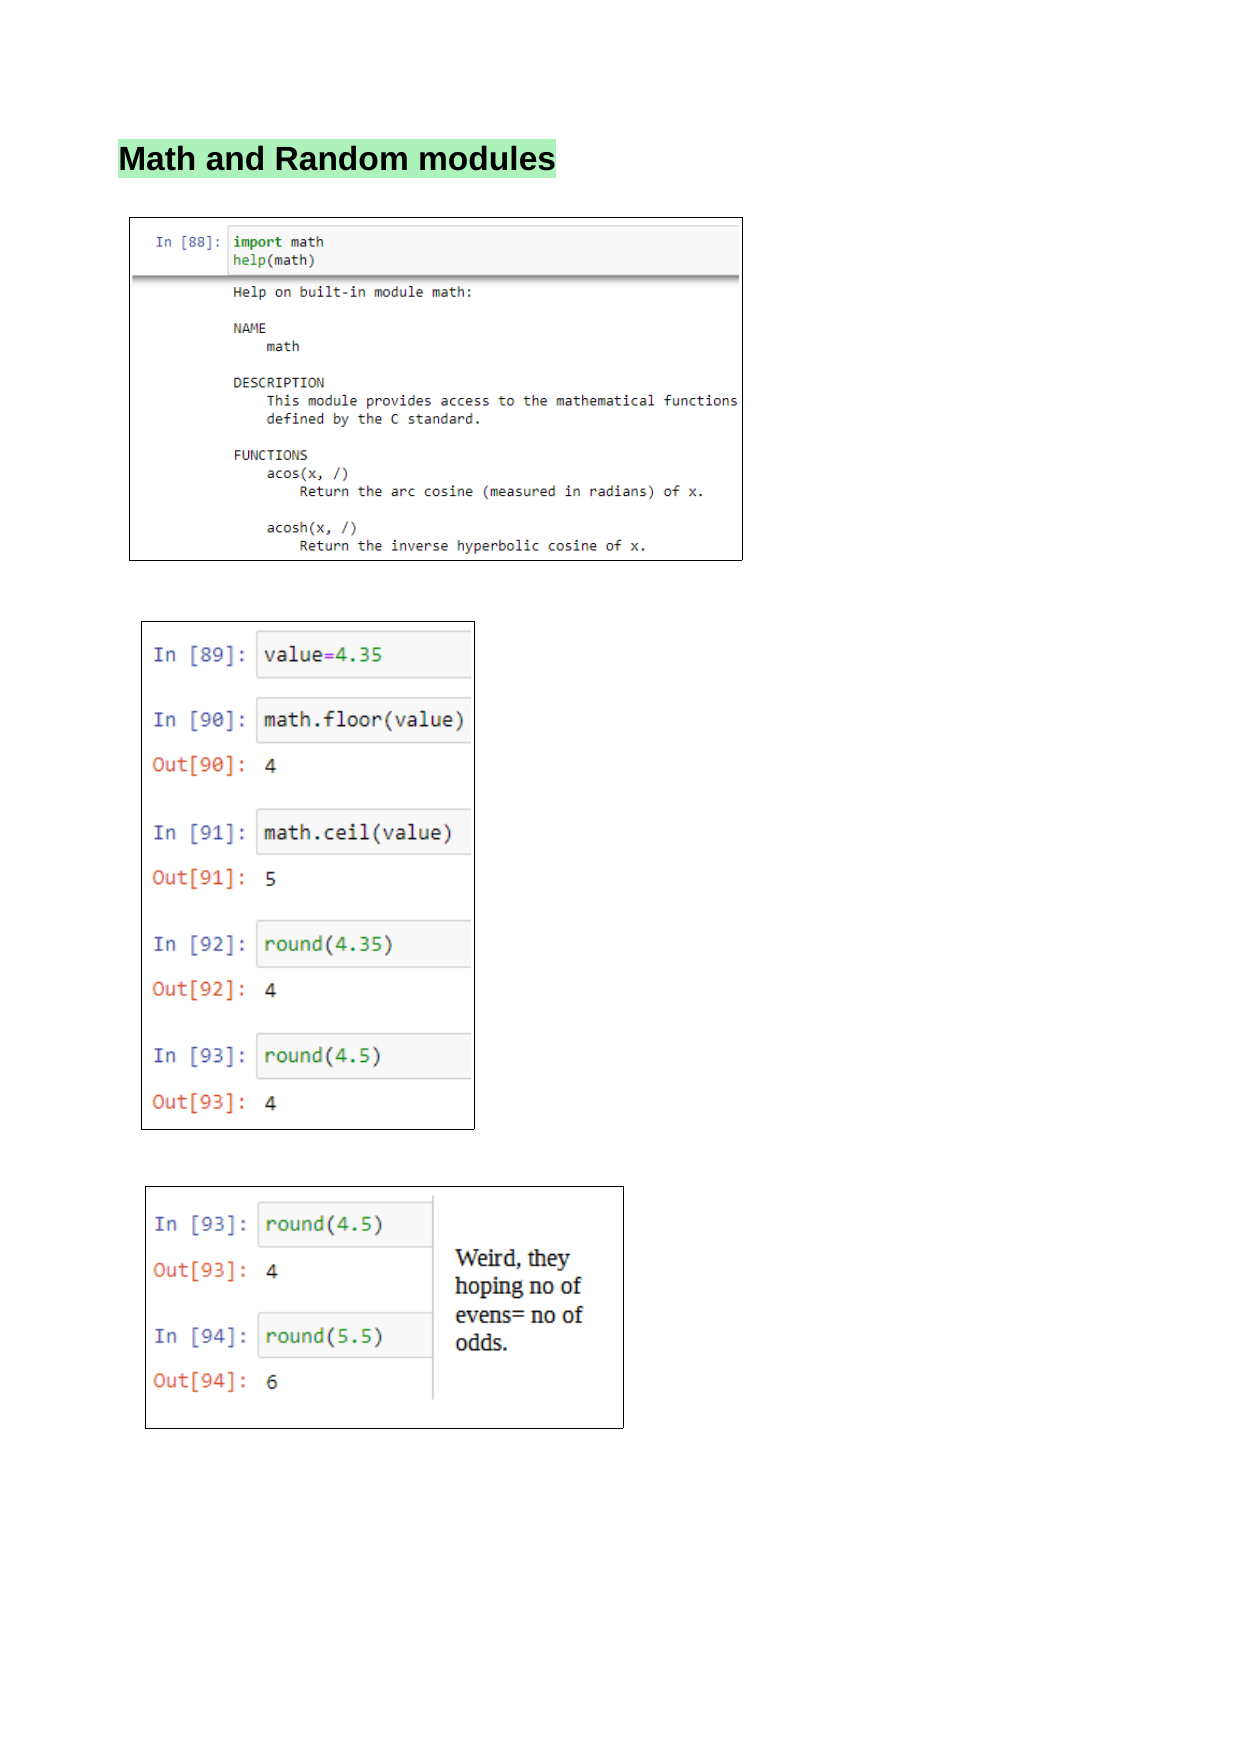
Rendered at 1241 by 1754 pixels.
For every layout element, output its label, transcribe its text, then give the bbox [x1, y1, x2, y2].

picture [148, 1189, 621, 1426]
picture [144, 624, 472, 1126]
subtitle Math and Random modules [556, 139, 1122, 178]
picture [132, 220, 739, 558]
